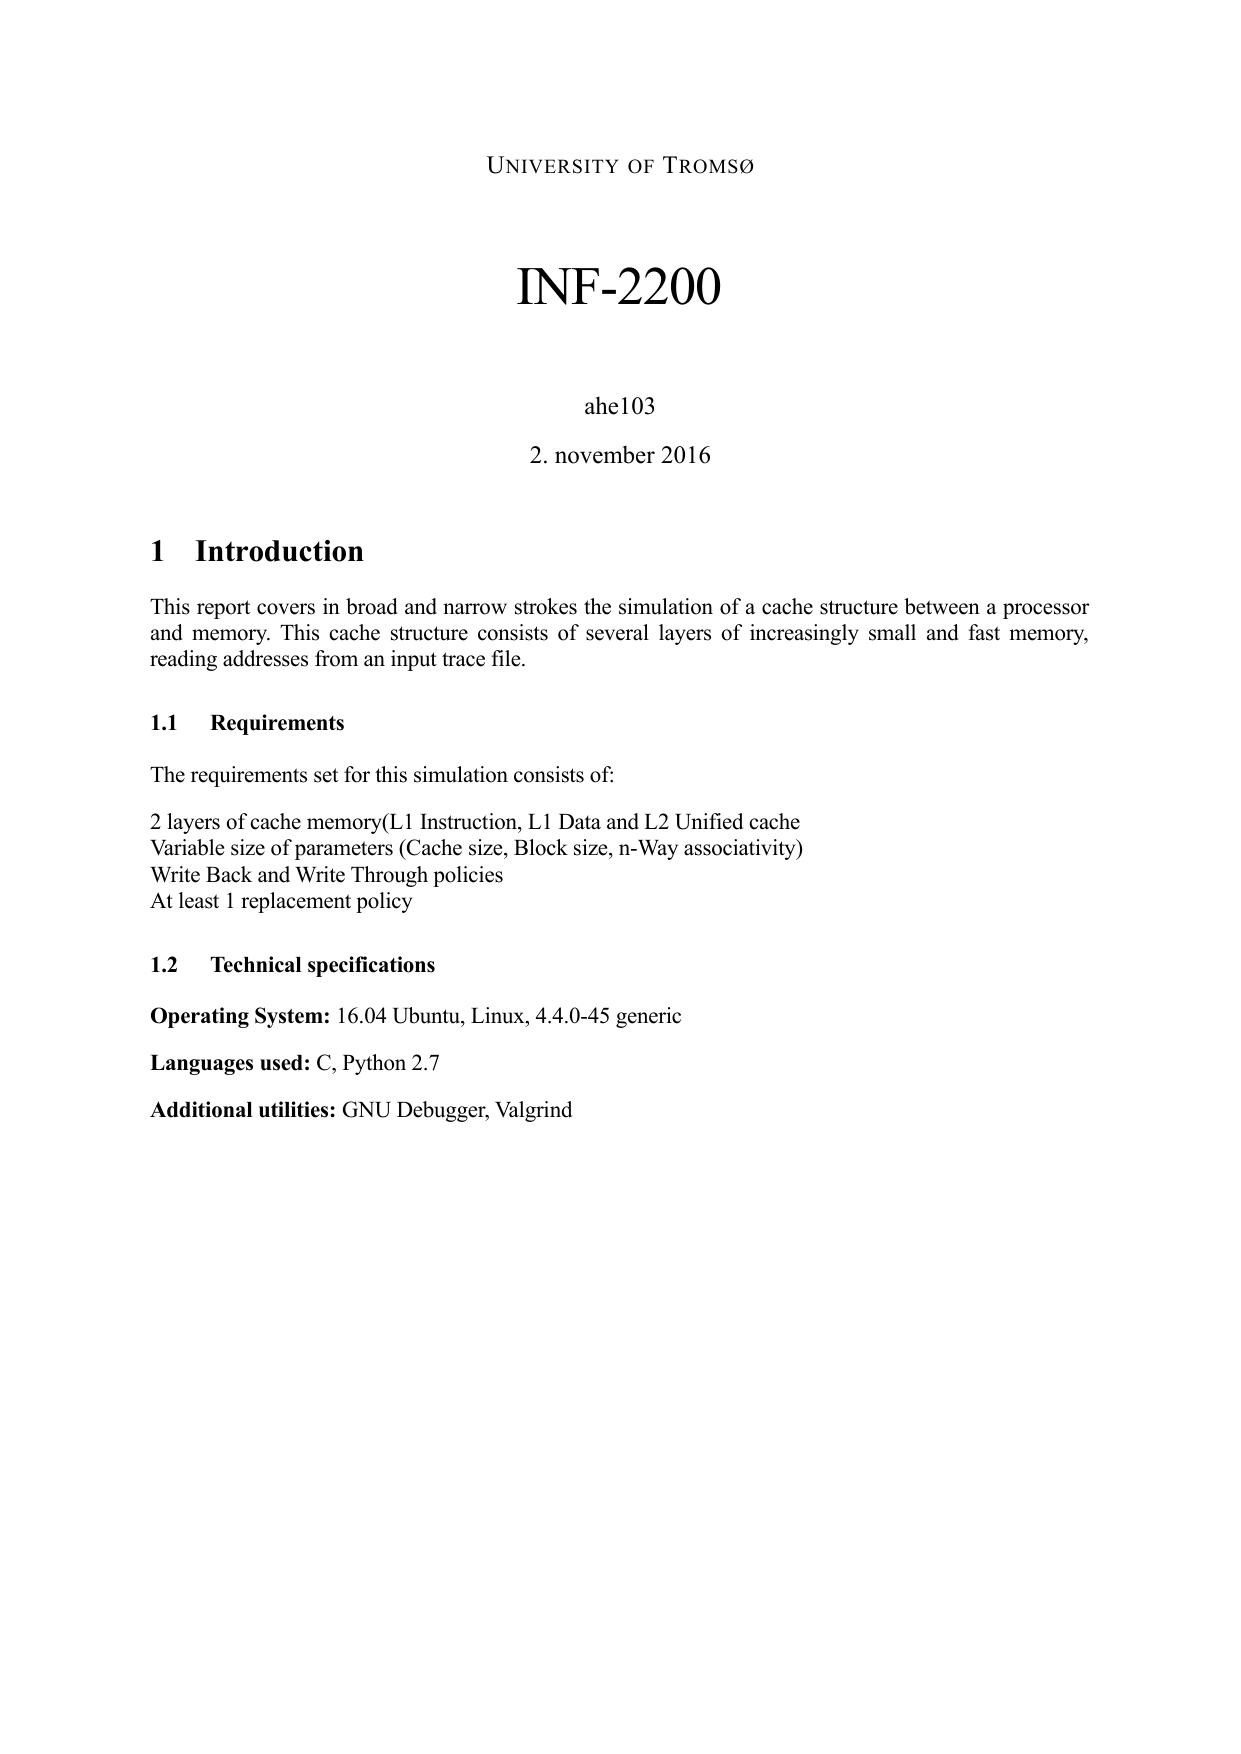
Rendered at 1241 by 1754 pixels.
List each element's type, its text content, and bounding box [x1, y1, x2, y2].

text The requirements set for this simulation consists of: [150, 761, 1090, 787]
text Operating System: 16.04 Ubuntu, Linux, 4.4.0-45 generic [150, 1002, 1090, 1028]
title INF-2200 [250, 254, 990, 316]
text Additional utilities: GNU Debugger, Valgrind [150, 1097, 1090, 1123]
subtitle Technical specifications [150, 951, 1090, 977]
text ahe103 [150, 391, 1090, 420]
text This report covers in broad and narrow strokes the simulation of a cache structure between a processor and memory. This cache structure consists of several layers of increasingly small and fast memory, reading addresses from an input trace file. [150, 593, 1090, 672]
text University of Tromsø [150, 150, 1090, 179]
text 2 layers of cache memory(L1 Instruction, L1 Data and L2 Unified cache Variable size of parameters (Cache size, Block size, n-Way associativity) Write Back and Write Through policies At least 1 replacement policy [150, 808, 1090, 913]
subtitle Introduction [150, 532, 1090, 568]
text 2. november 2016 [150, 441, 1090, 469]
text Languages used: C, Python 2.7 [150, 1049, 1090, 1076]
subtitle Requirements [150, 709, 1090, 736]
